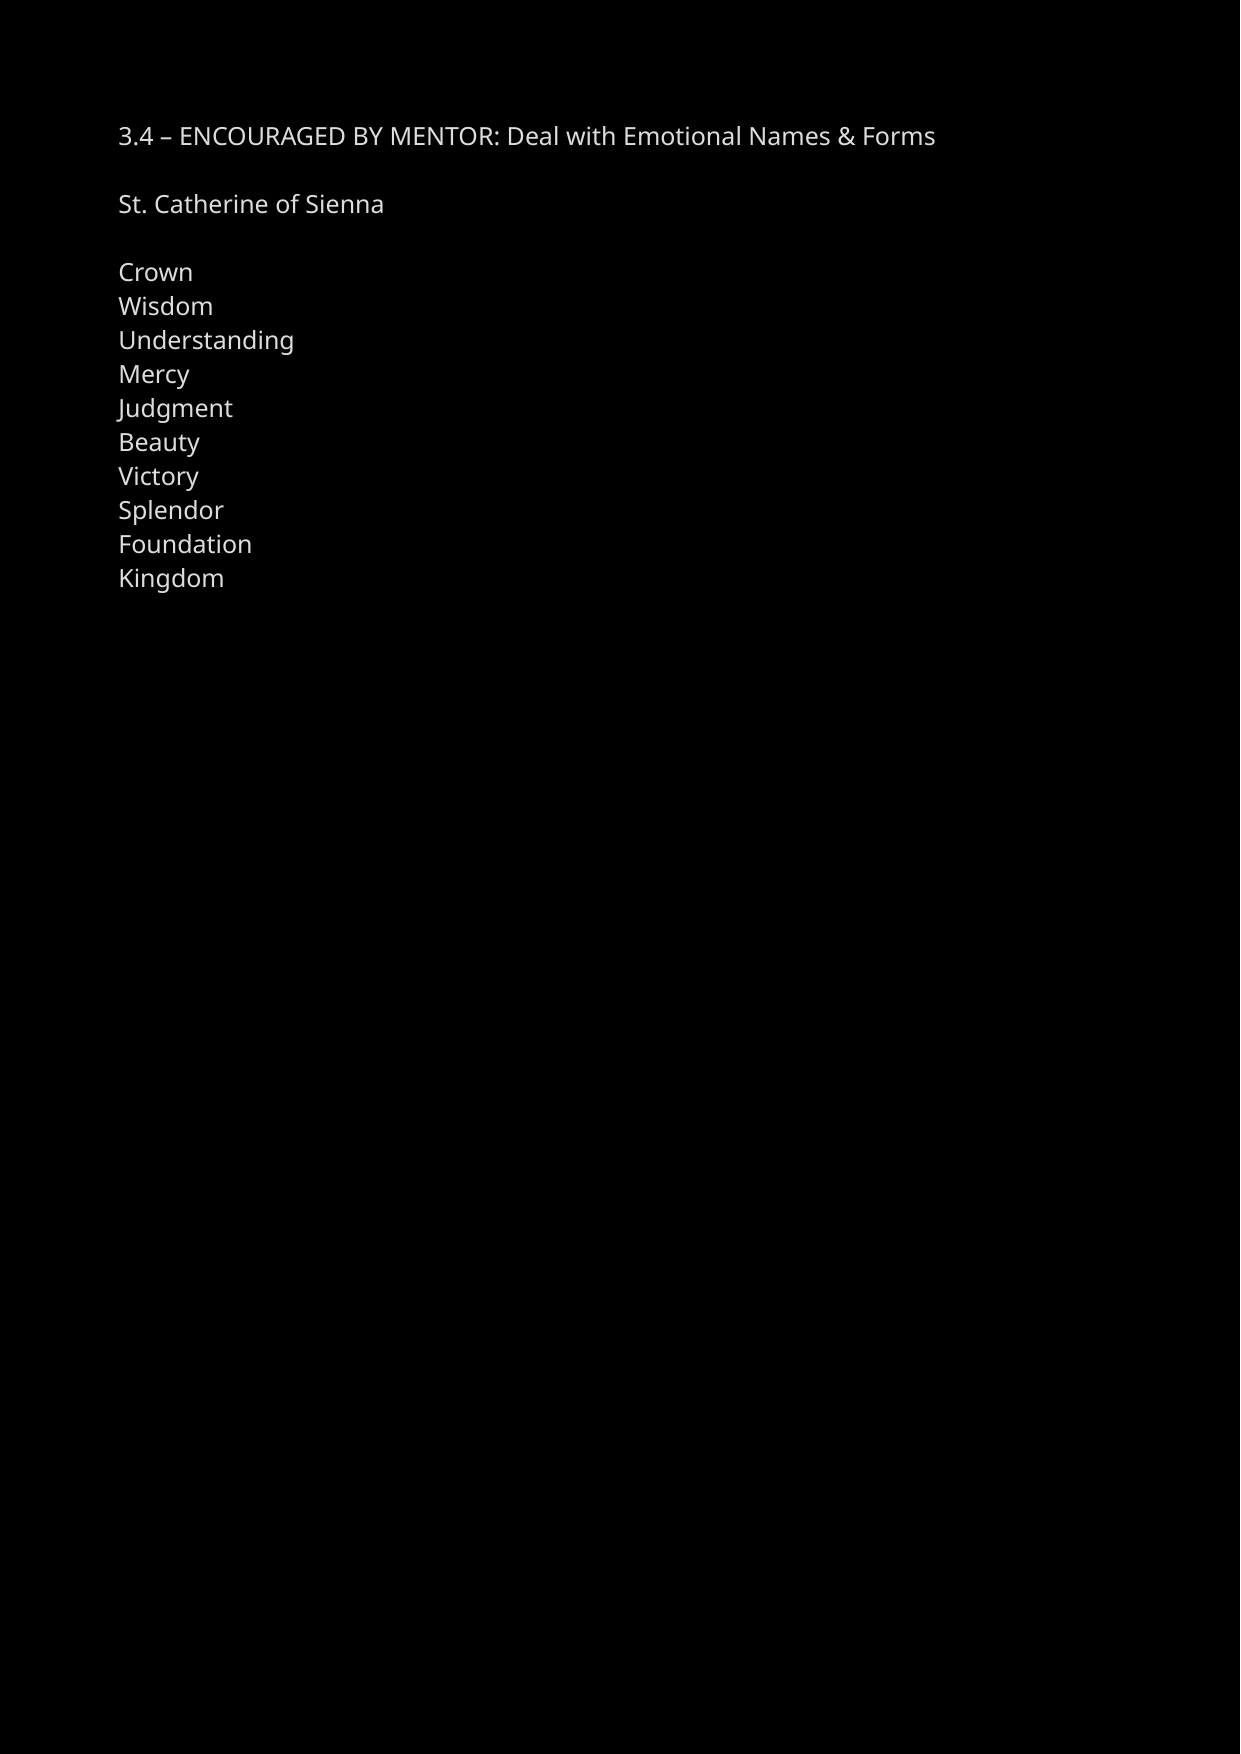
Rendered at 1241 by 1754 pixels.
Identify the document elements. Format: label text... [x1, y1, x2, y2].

text Understanding [118, 322, 1122, 357]
text Crown [118, 254, 1122, 288]
text 3.4 – ENCOURAGED BY MENTOR: Deal with Emotional Names & Forms [118, 118, 1122, 152]
text Victory [118, 459, 1122, 493]
text Mercy [118, 357, 1122, 391]
text Kingdom [118, 561, 1122, 595]
text Beauty [118, 425, 1122, 459]
text Wisdom [118, 288, 1122, 322]
text Splendor [118, 493, 1122, 527]
text Foundation [118, 527, 1122, 561]
text Judgment [118, 391, 1122, 425]
text St. Catherine of Sienna [118, 186, 1122, 220]
